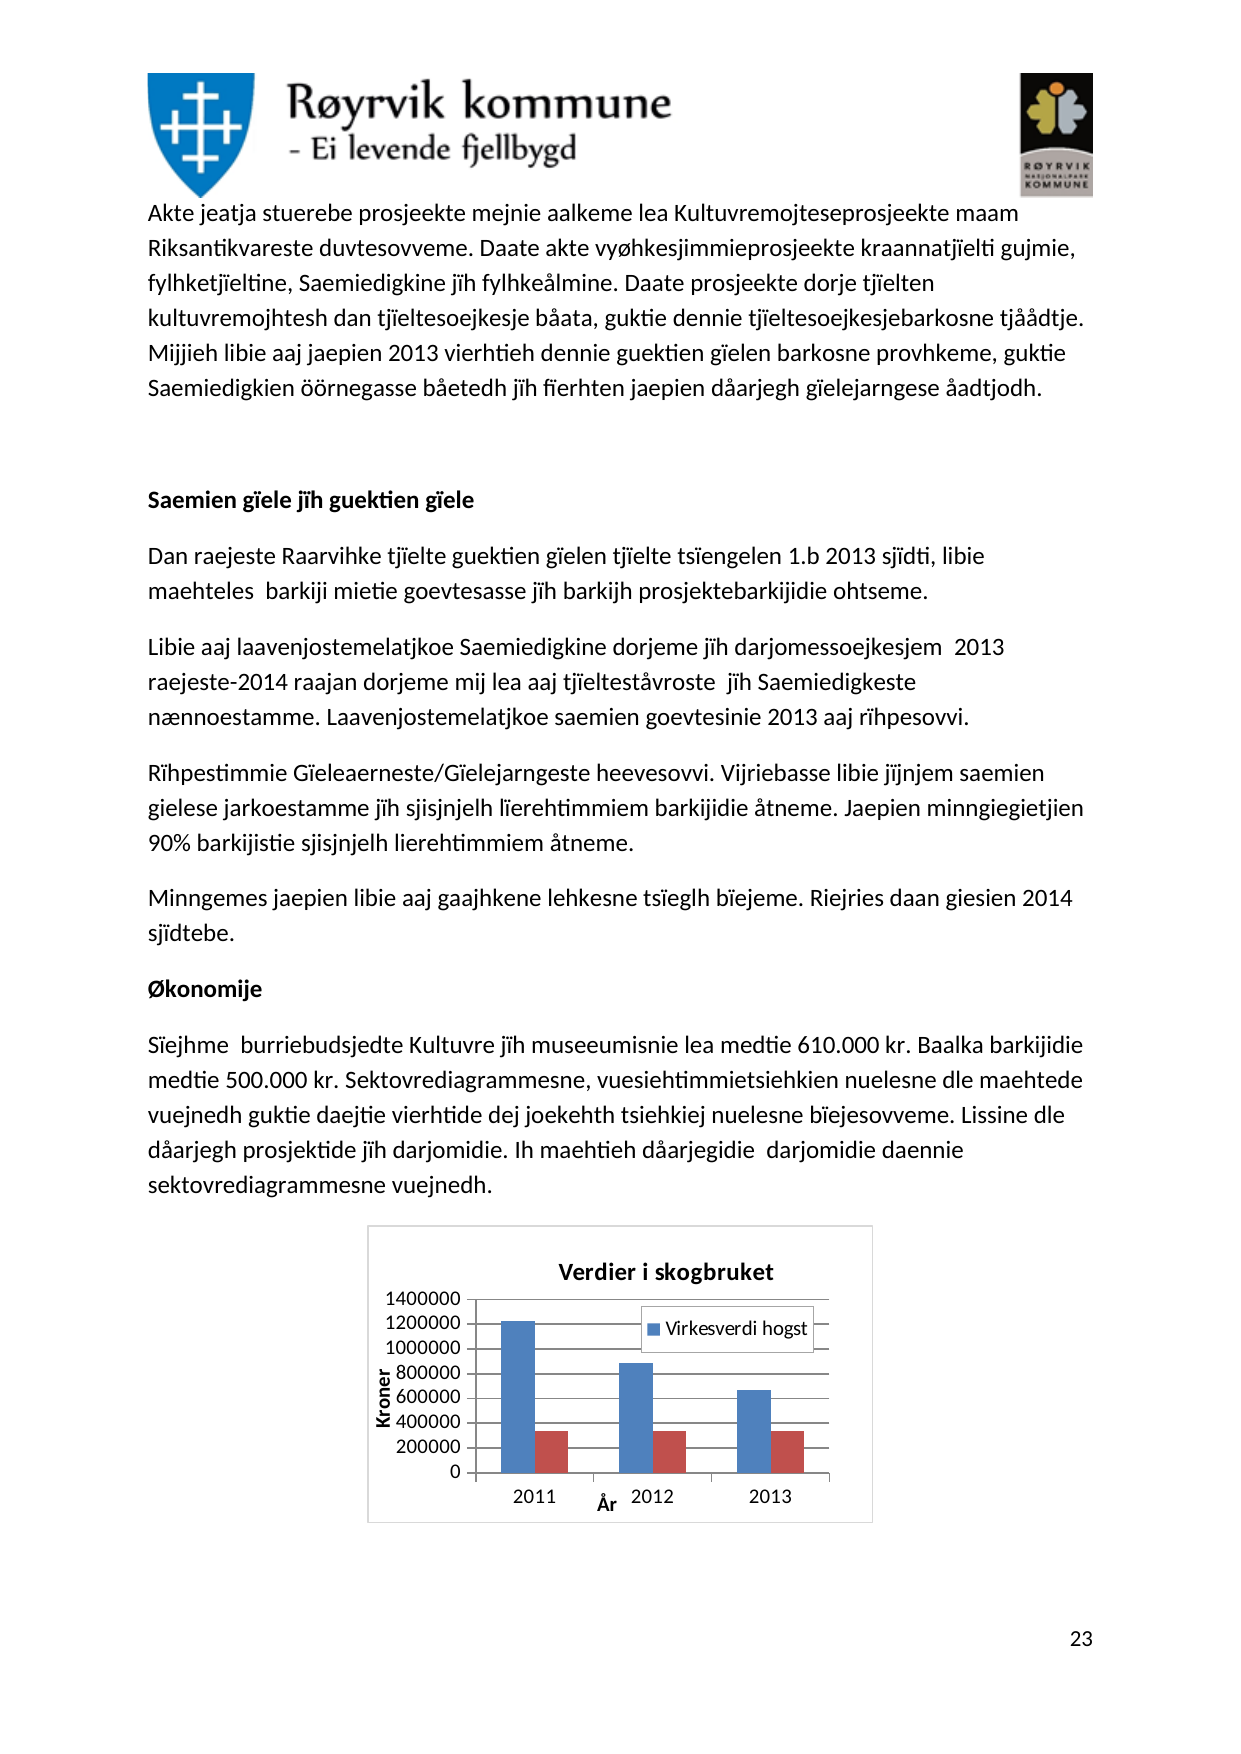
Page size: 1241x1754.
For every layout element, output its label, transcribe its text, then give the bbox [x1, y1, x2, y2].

text Saemien gïele jïh guektien gïele [148, 484, 1093, 515]
text Sïejhme burriebudsjedte Kultuvre jïh museeumisnie lea medtie 610.000 kr. Baalka barkijidie medtie 500.000 kr. Sektovrediagrammesne, vuesiehtimmietsiehkien nuelesne dle maehtede vuejnedh guktie daejtie vierhtide dej joekehth tsiehkiej nuelesne bïejesovveme. Lissine dle dåarjegh prosjektide jïh darjomidie. Ih maehtieh dåarjegidie darjomidie daennie sektovrediagrammesne vuejnedh. [148, 1029, 1093, 1200]
text Minngemes jaepien libie aaj gaajhkene lehkesne tsïeglh bïejeme. Riejries daan giesien 2014 sjïdtebe. [148, 883, 1093, 948]
text Rïhpestimmie Gïeleaerneste/Gïelejarngeste heevesovvi. Vijriebasse libie jïjnjem saemien gielese jarkoestamme jïh sjisjnjelh lïerehtimmiem barkijidie åtneme. Jaepien minngiegietjien 90% barkijistie sjisjnjelh lierehtimmiem åtneme. [148, 757, 1093, 857]
picture [147, 73, 1093, 198]
text Dan raejeste Raarvihke tjïelte guektien gïelen tjïelte tsïengelen 1.b 2013 sjïdti, libie maehteles barkiji mietie goevtesasse jïh barkijh prosjektebarkijidie ohtseme. [148, 540, 1093, 606]
text Økonomije [148, 973, 1093, 1004]
text Akte jeatja stuerebe prosjeekte mejnie aalkeme lea Kultuvremojteseprosjeekte maam Riksantikvareste duvtesovveme. Daate akte vyøhkesjimmieprosjeekte kraannatjïelti gujmie, fylhketjïeltine, Saemiedigkine jïh fylhkeålmine. Daate prosjeekte dorje tjïelten kultuvremojhtesh dan tjïeltesoejkesje båata, guktie dennie tjïeltesoejkesjebarkosne tjåådtje. Mijjieh libie aaj jaepien 2013 vierhtieh dennie guektien gïelen barkosne provhkeme, guktie Saemiedigkien öörnegasse båetedh jïh fïerhten jaepien dåarjegh gïelejarngese åadtjodh. [148, 198, 1093, 403]
text Libie aaj laavenjostemelatjkoe Saemiedigkine dorjeme jïh darjomessoejkesjem 2013 raejeste-2014 raajan dorjeme mij lea aaj tjïelteståvroste jïh Saemiedigkeste nænnoestamme. Laavenjostemelatjkoe saemien goevtesinie 2013 aaj rïhpesovvi. [148, 631, 1093, 731]
